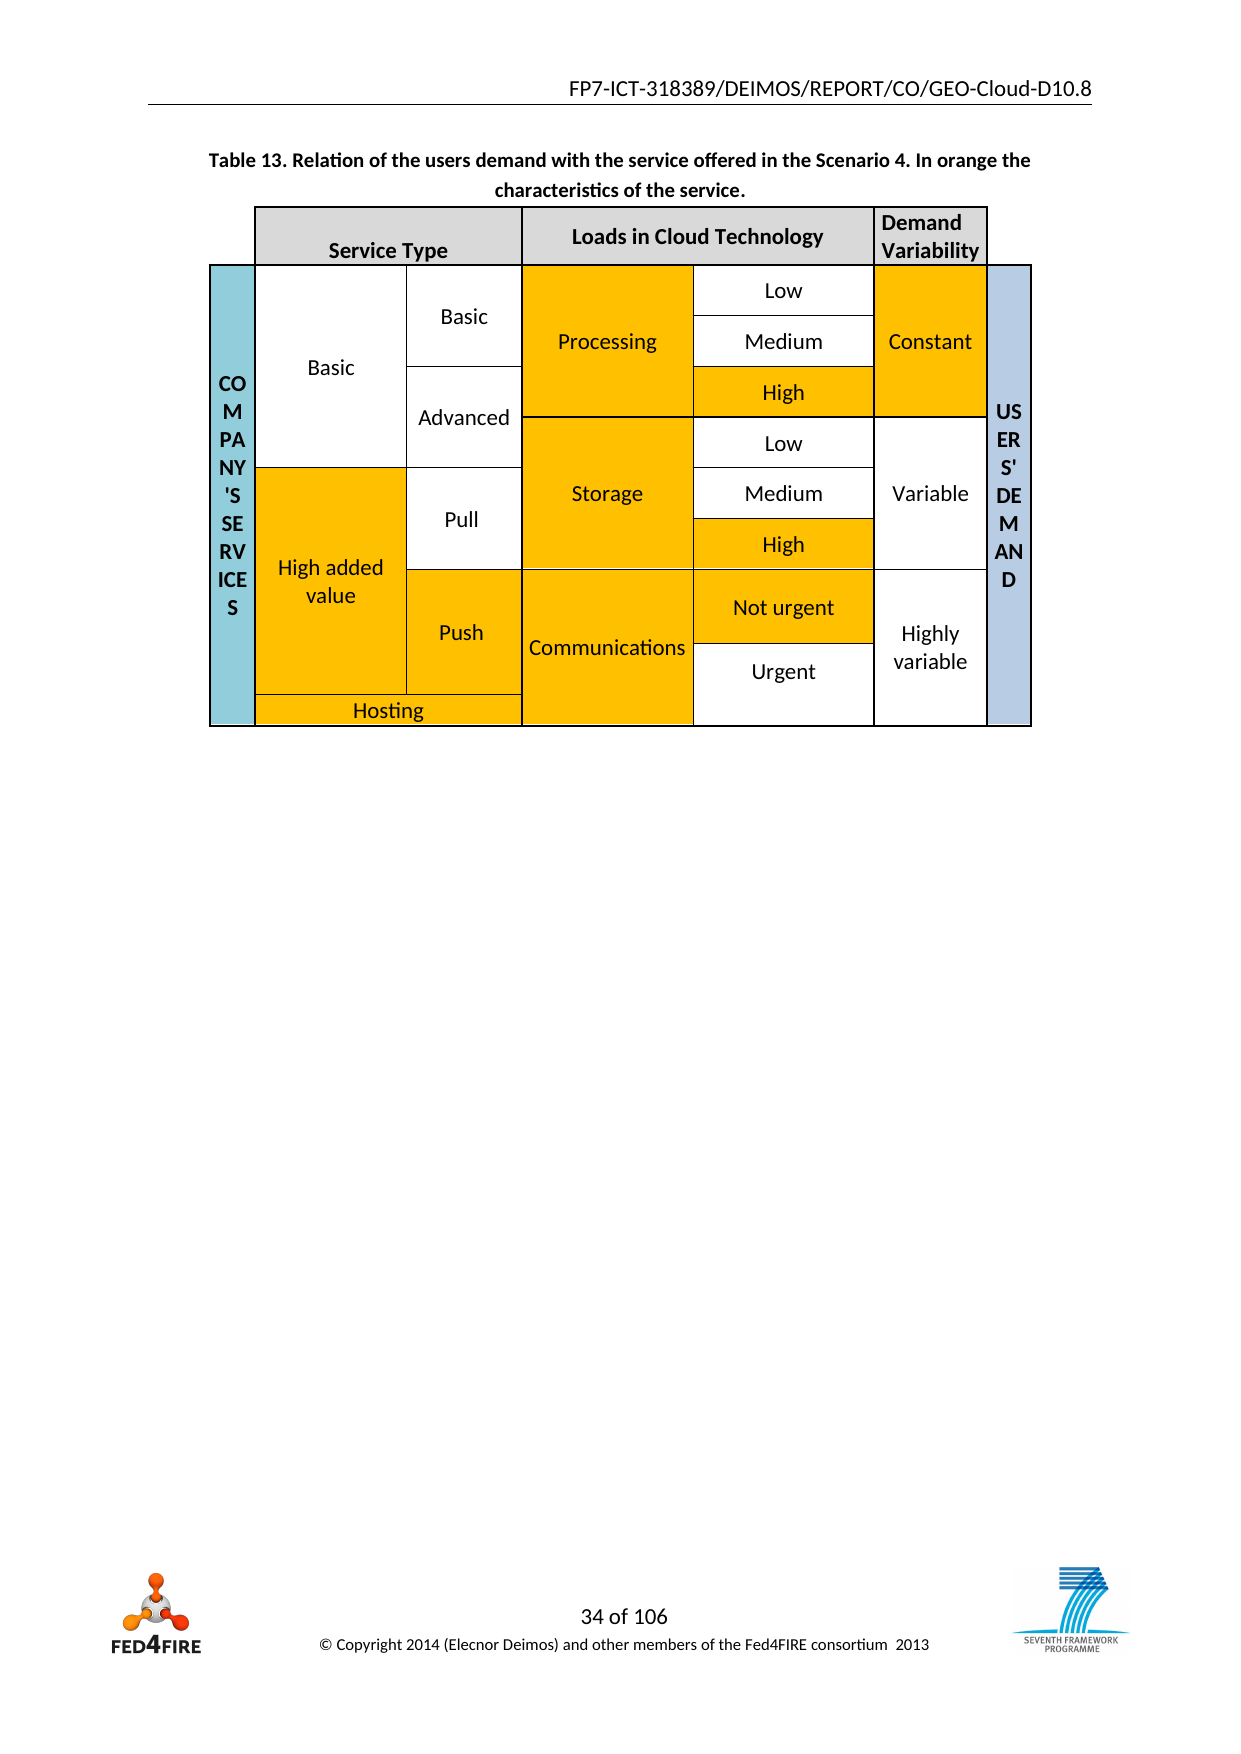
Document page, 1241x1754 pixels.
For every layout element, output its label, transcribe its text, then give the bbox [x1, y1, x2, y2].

text Table 13. Relation of the users demand with the service offered in the Scenario 4. In orange the characteristics of the service. [148, 148, 1092, 202]
table_cell COMPANY'S SERVICES [211, 266, 254, 724]
table_cell Processing [523, 266, 693, 416]
table_header Service Type [256, 208, 521, 264]
table_cell Hosting [256, 695, 521, 724]
table_cell Push [407, 570, 521, 694]
table_cell Low [694, 418, 873, 467]
table_cell Pull [407, 468, 521, 568]
table_header [988, 206, 1031, 264]
table_cell Medium [694, 316, 873, 366]
table_cell Not urgent [694, 570, 873, 643]
table_cell Highly variable [875, 570, 986, 724]
table_cell Advanced [407, 367, 521, 467]
table_cell Low [694, 266, 873, 315]
table_cell High [694, 519, 873, 568]
table_header Loads in Cloud Technology [523, 208, 873, 264]
table_cell Medium [694, 468, 873, 518]
table_cell Variable [875, 418, 986, 568]
table_header Demand Variability [875, 208, 986, 264]
table_cell Communications [523, 570, 693, 724]
table_cell Constant [875, 266, 986, 416]
table_cell Storage [523, 418, 693, 568]
table_cell High added value [256, 468, 406, 694]
table_cell Basic [256, 266, 406, 467]
table_cell USERS' DEMAND [988, 266, 1030, 724]
table_cell High [694, 367, 873, 416]
table_cell Basic [407, 266, 521, 366]
table_cell Urgent [694, 644, 873, 724]
table_header [210, 206, 254, 264]
